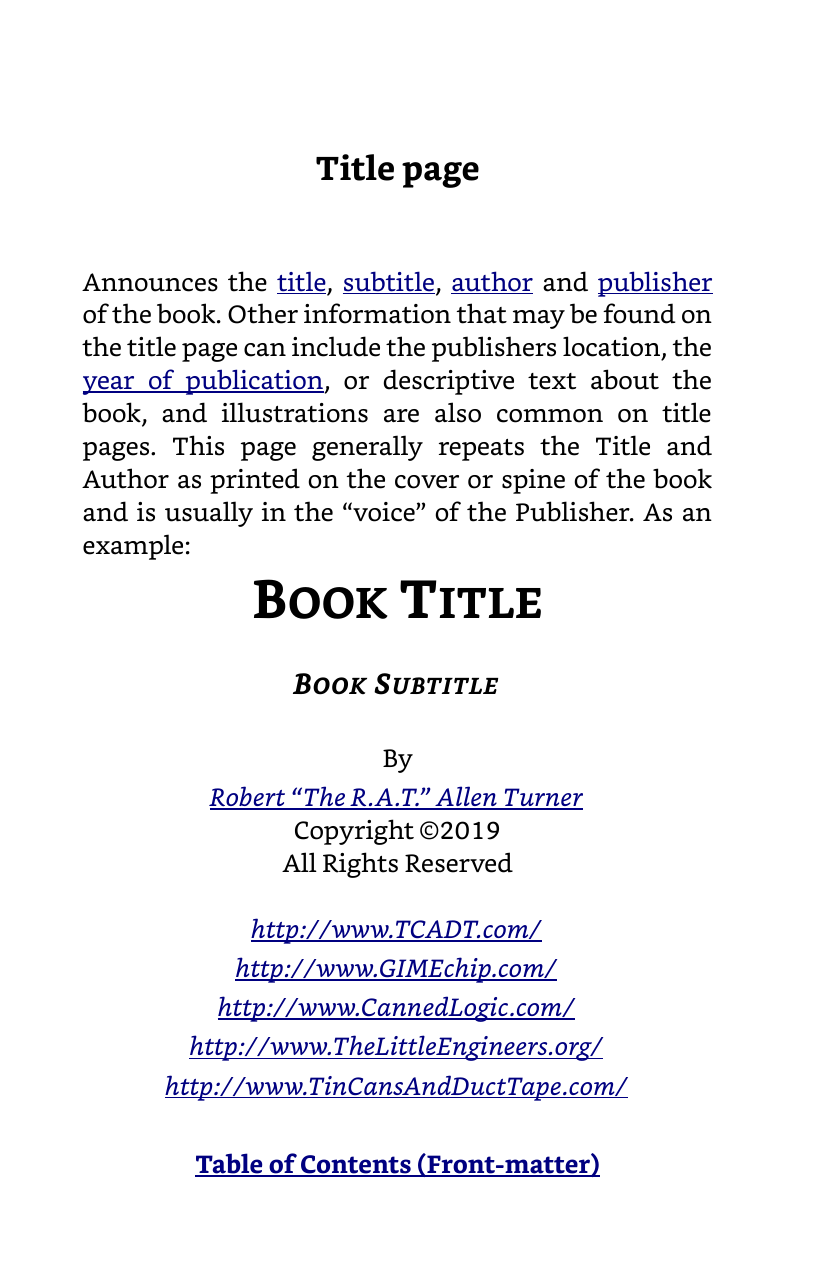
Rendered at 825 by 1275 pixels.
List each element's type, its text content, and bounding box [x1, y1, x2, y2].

text http://www.TheLittleEngineers.org/ [82, 1029, 712, 1062]
text http://www.GIMEchip.com/ [82, 951, 712, 984]
text http://www.TinCansAndDuctTape.com/ [82, 1068, 712, 1101]
text Robert “The R.A.T.” Allen Turner [82, 780, 712, 813]
text Table of Contents (Front-matter) [82, 1147, 712, 1180]
title Book Title [82, 561, 712, 632]
text By [82, 741, 712, 774]
text Copyright ©2019 [82, 813, 712, 846]
text http://www.CannedLogic.com/ [82, 990, 712, 1023]
subtitle Book Subtitle [82, 663, 712, 702]
text http://www.TCADT.com/ [82, 912, 712, 945]
subtitle Title page [82, 146, 712, 189]
text All Rights Reserved [82, 846, 712, 879]
text Announces the title, subtitle, author and publisher of the book. Other information that may be found on the title page can include the publishers location, the year of publication, or descriptive text about the book, and illustrations are also common on title pages. This page generally repeats the Title and Author as printed on the cover or spine of the book and is usually in the “voice” of the Publisher. As an example: [82, 264, 712, 561]
